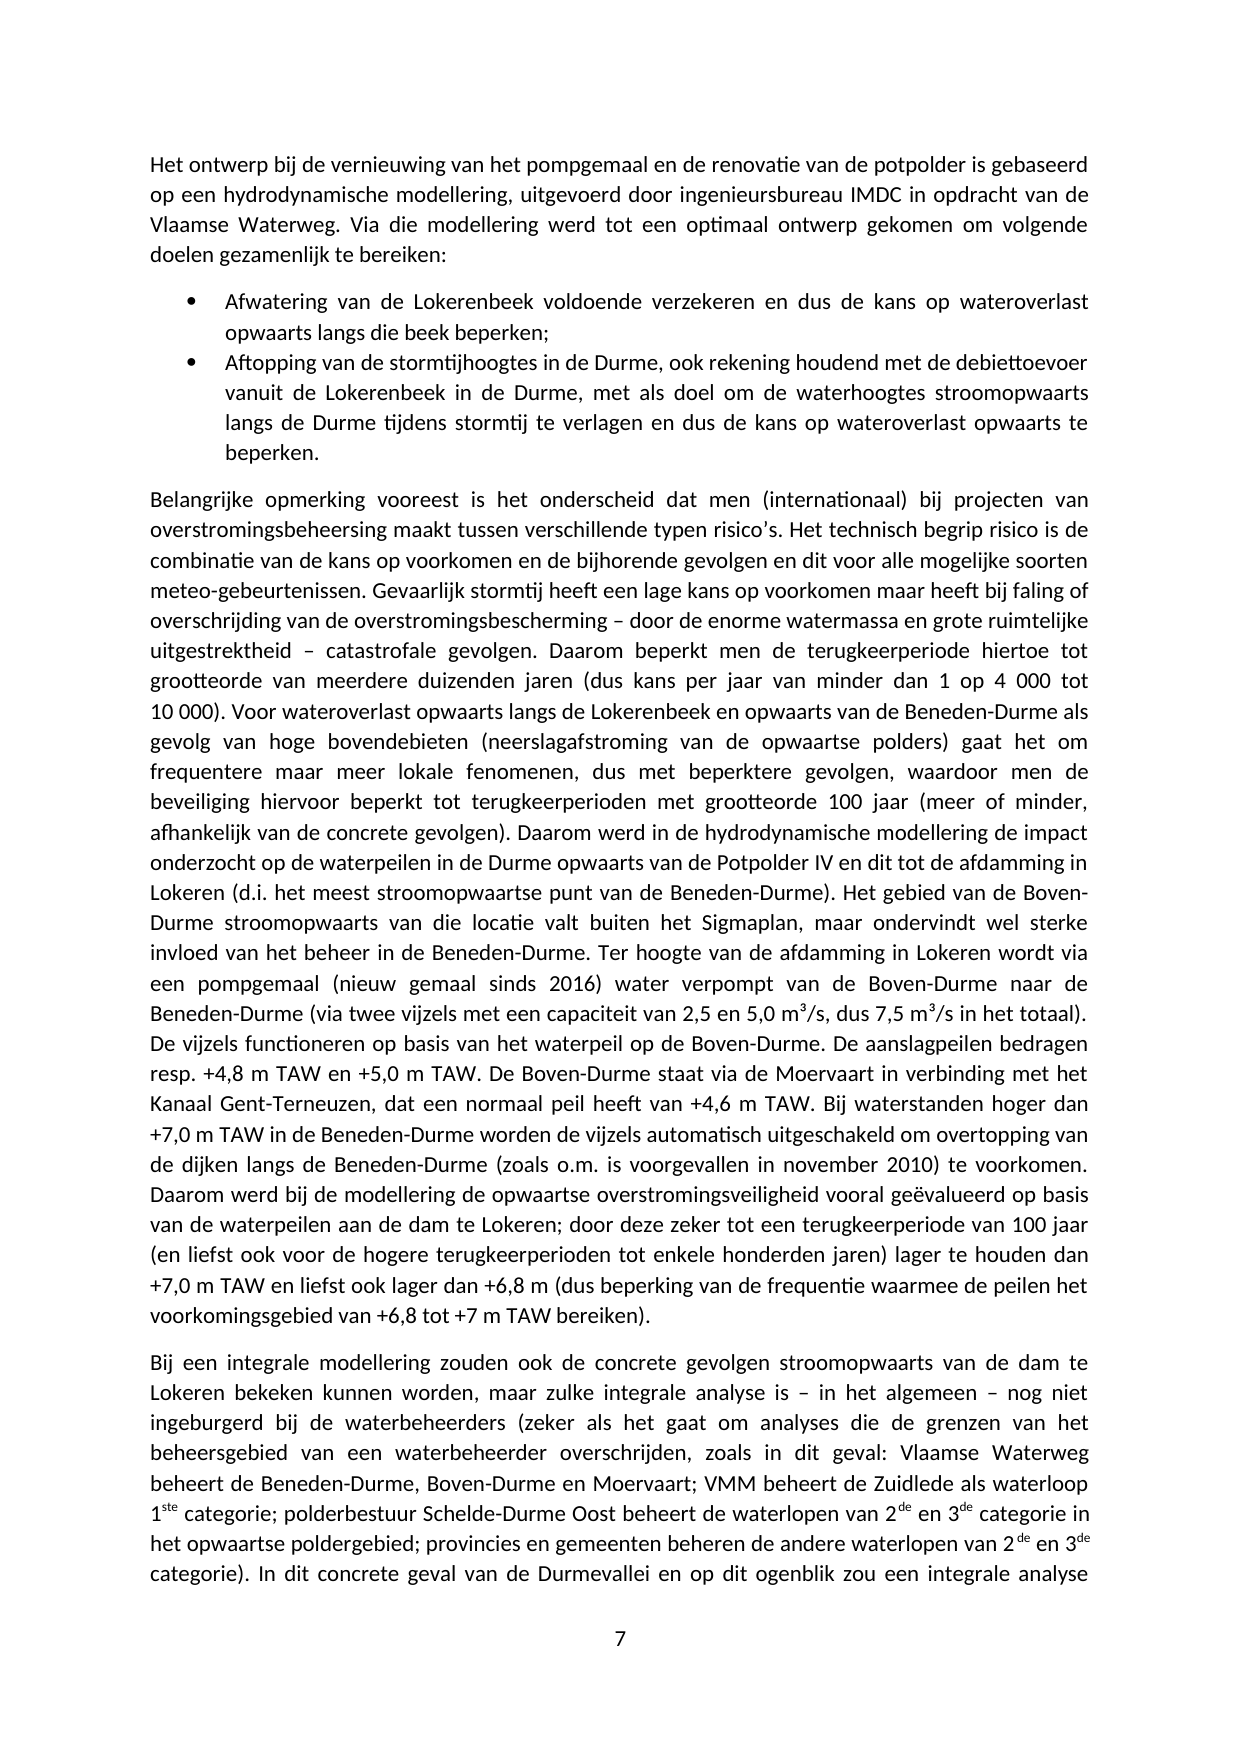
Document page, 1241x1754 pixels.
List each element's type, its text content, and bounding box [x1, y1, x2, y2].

text Bij een integrale modellering zouden ook de concrete gevolgen stroomopwaarts van de dam te Lokeren bekeken kunnen worden, maar zulke integrale analyse is – in het algemeen – nog niet ingeburgerd bij de waterbeheerders (zeker als het gaat om analyses die de grenzen van het beheersgebied van een waterbeheerder overschrijden, zoals in dit geval: Vlaamse Waterweg beheert de Beneden-Durme, Boven-Durme en Moervaart; VMM beheert de Zuidlede als waterloop 1ste categorie; polderbestuur Schelde-Durme Oost beheert de waterlopen van 2de en 3de categorie in het opwaartse poldergebied; provincies en gemeenten beheren de andere waterlopen van 2de en 3de categorie). In dit concrete geval van de Durmevallei en op dit ogenblik zou een integrale analyse [150, 1348, 1090, 1587]
text Belangrijke opmerking vooreest is het onderscheid dat men (internationaal) bij projecten van overstromingsbeheersing maakt tussen verschillende typen risico’s. Het technisch begrip risico is de combinatie van de kans op voorkomen en de bijhorende gevolgen en dit voor alle mogelijke soorten meteo-gebeurtenissen. Gevaarlijk stormtij heeft een lage kans op voorkomen maar heeft bij faling of overschrijding van de overstromingsbescherming – door de enorme watermassa en grote ruimtelijke uitgestrektheid – catastrofale gevolgen. Daarom beperkt men de terugkeerperiode hiertoe tot grootteorde van meerdere duizenden jaren (dus kans per jaar van minder dan 1 op 4 000 tot 10 000). Voor wateroverlast opwaarts langs de Lokerenbeek en opwaarts van de Beneden-Durme als gevolg van hoge bovendebieten (neerslagafstroming van de opwaartse polders) gaat het om frequentere maar meer lokale fenomenen, dus met beperktere gevolgen, waardoor men de beveiliging hiervoor beperkt tot terugkeerperioden met grootteorde 100 jaar (meer of minder, afhankelijk van de concrete gevolgen). Daarom werd in de hydrodynamische modellering de impact onderzocht op de waterpeilen in de Durme opwaarts van de Potpolder IV en dit tot de afdamming in Lokeren (d.i. het meest stroomopwaartse punt van de Beneden-Durme). Het gebied van de Boven-Durme stroomopwaarts van die locatie valt buiten het Sigmaplan, maar ondervindt wel sterke invloed van het beheer in de Beneden-Durme. Ter hoogte van de afdamming in Lokeren wordt via een pompgemaal (nieuw gemaal sinds 2016) water verpompt van de Boven-Durme naar de Beneden-Durme (via twee vijzels met een capaciteit van 2,5 en 5,0 m³/s, dus 7,5 m³/s in het totaal). De vijzels functioneren op basis van het waterpeil op de Boven-Durme. De aanslagpeilen bedragen resp. +4,8 m TAW en +5,0 m TAW. De Boven-Durme staat via de Moervaart in verbinding met het Kanaal Gent-Terneuzen, dat een normaal peil heeft van +4,6 m TAW. Bij waterstanden hoger dan +7,0 m TAW in de Beneden-Durme worden de vijzels automatisch uitgeschakeld om overtopping van de dijken langs de Beneden-Durme (zoals o.m. is voorgevallen in november 2010) te voorkomen. Daarom werd bij de modellering de opwaartse overstromingsveiligheid vooral geëvalueerd op basis van de waterpeilen aan de dam te Lokeren; door deze zeker tot een terugkeerperiode van 100 jaar (en liefst ook voor de hogere terugkeerperioden tot enkele honderden jaren) lager te houden dan +7,0 m TAW en liefst ook lager dan +6,8 m (dus beperking van de frequentie waarmee de peilen het voorkomingsgebied van +6,8 tot +7 m TAW bereiken). [150, 485, 1090, 1329]
text Het ontwerp bij de vernieuwing van het pompgemaal en de renovatie van de potpolder is gebaseerd op een hydrodynamische modellering, uitgevoerd door ingenieursbureau IMDC in opdracht van de Vlaamse Waterweg. Via die modellering werd tot een optimaal ontwerp gekomen om volgende doelen gezamenlijk te bereiken: [150, 150, 1090, 269]
list Afwatering van de Lokerenbeek voldoende verzekeren en dus de kans op wateroverlast opwaarts langs die beek beperken; [187, 287, 1090, 346]
list Aftopping van de stormtijhoogtes in de Durme, ook rekening houdend met de debiettoevoer vanuit de Lokerenbeek in de Durme, met als doel om de waterhoogtes stroomopwaarts langs de Durme tijdens stormtij te verlagen en dus de kans op wateroverlast opwaarts te beperken. [187, 348, 1090, 467]
